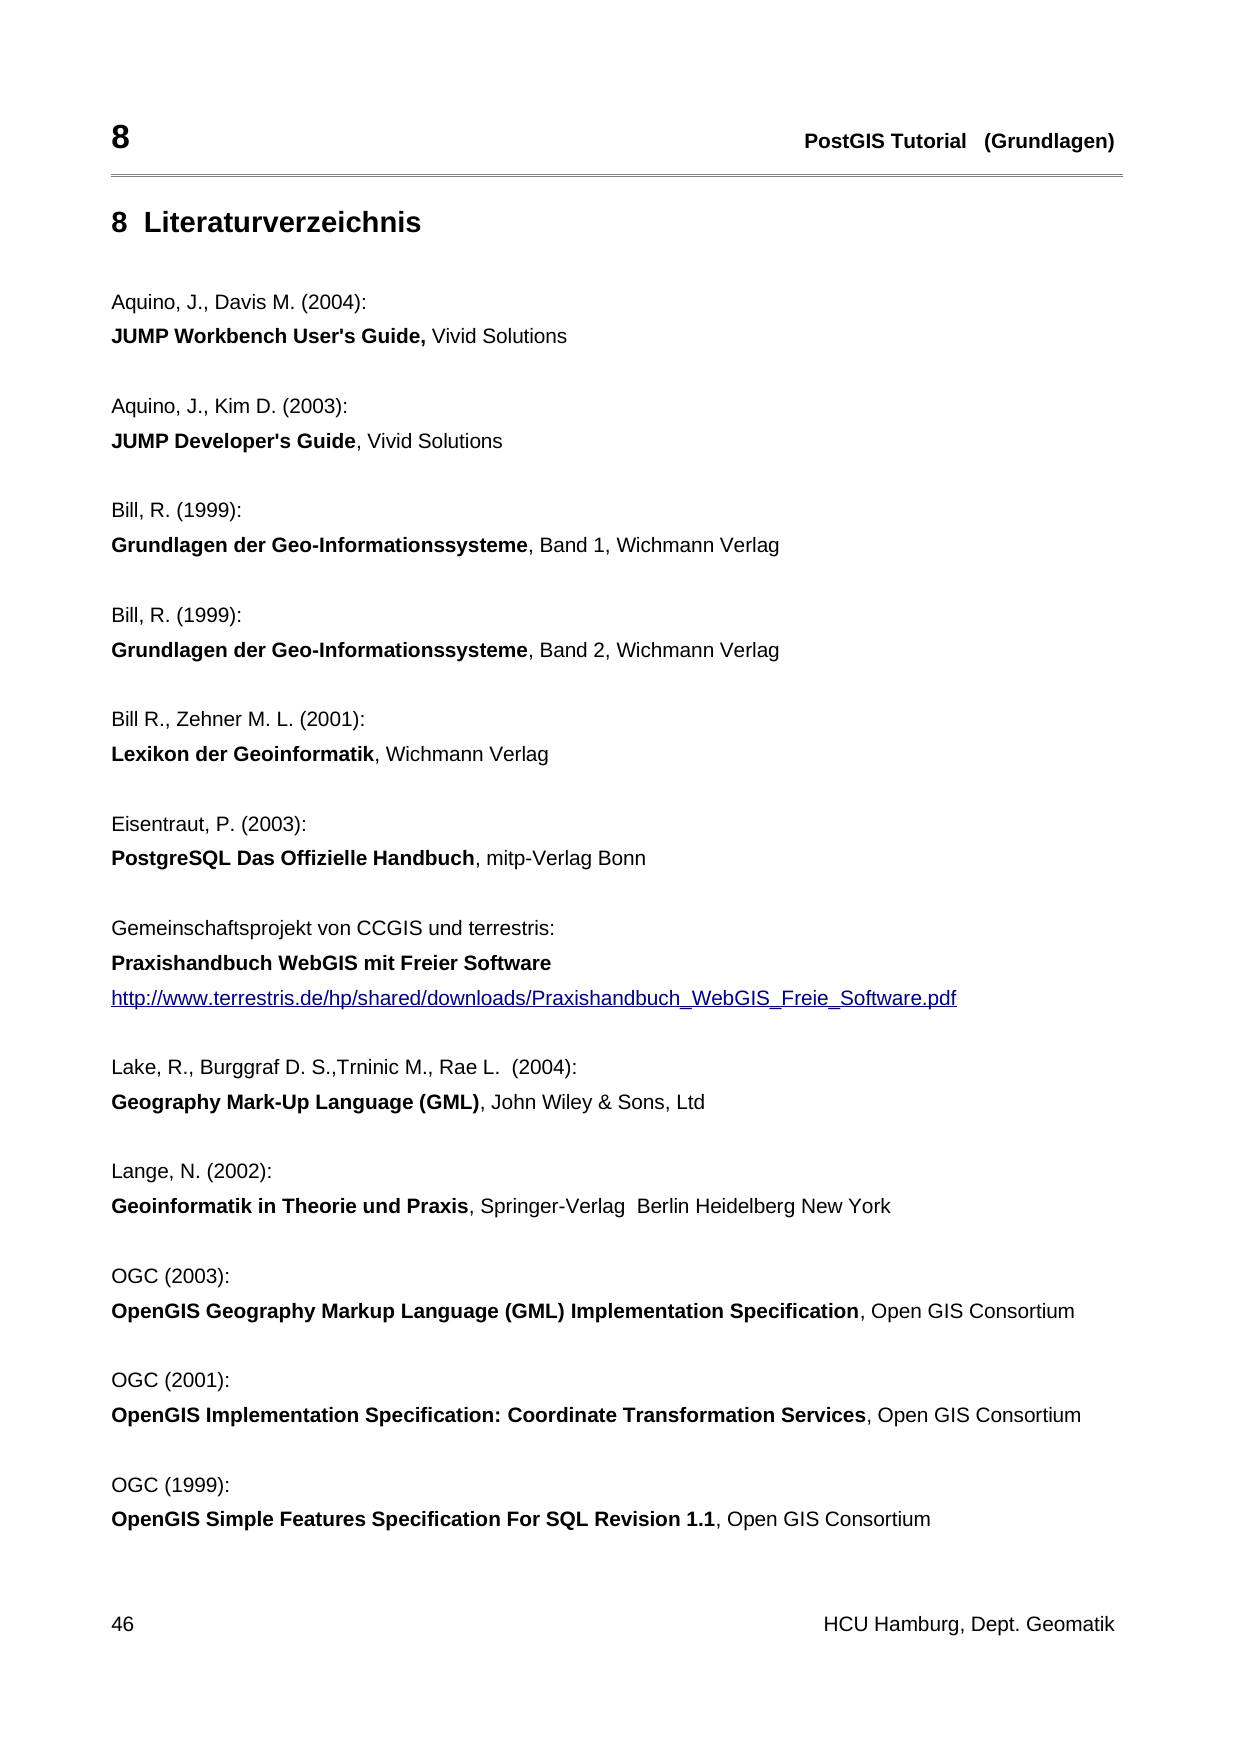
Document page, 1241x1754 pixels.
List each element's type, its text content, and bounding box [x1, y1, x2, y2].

text Praxishandbuch WebGIS mit Freier Software http://www.terrestris.de/hp/shared/downloads/Praxishandbuch_WebGIS_Freie_Software.pdf [111, 951, 1123, 1009]
text PostgreSQL Das Offizielle Handbuch, mitp-Verlag Bonn [111, 847, 1123, 870]
text Geography Mark-Up Language (GML), John Wiley & Sons, Ltd [111, 1091, 1123, 1114]
text Gemeinschaftsprojekt von CCGIS und terrestris: [111, 917, 1123, 940]
text Aquino, J., Davis M. (2004): [111, 290, 1123, 314]
text OGC (2003): [111, 1264, 1123, 1288]
text Bill, R. (1999): [111, 499, 1123, 522]
text Geoinformatik in Theorie und Praxis, Springer-Verlag Berlin Heidelberg New York [111, 1195, 1123, 1218]
text OpenGIS Implementation Specification: Coordinate Transformation Services, Open GIS Consortium [111, 1404, 1123, 1427]
text Eisentraut, P. (2003): [111, 812, 1123, 836]
text Grundlagen der Geo-Informationssysteme, Band 1, Wichmann Verlag [111, 534, 1123, 557]
text JUMP Workbench User's Guide, Vivid Solutions [111, 325, 1123, 348]
text Grundlagen der Geo-Informationssysteme, Band 2, Wichmann Verlag [111, 638, 1123, 662]
text OGC (2001): [111, 1369, 1123, 1392]
text OGC (1999): [111, 1473, 1123, 1497]
text Aquino, J., Kim D. (2003): [111, 395, 1123, 418]
subtitle Literaturverzeichnis [111, 206, 1123, 238]
text OpenGIS Geography Markup Language (GML) Implementation Specification, Open GIS Consortium [111, 1299, 1123, 1323]
text Lexikon der Geoinformatik, Wichmann Verlag [111, 743, 1123, 766]
text Bill, R. (1999): [111, 603, 1123, 627]
text JUMP Developer's Guide, Vivid Solutions [111, 429, 1123, 453]
text OpenGIS Simple Features Specification For SQL Revision 1.1, Open GIS Consortium [111, 1508, 1123, 1531]
text Lake, R., Burggraf D. S.,Trninic M., Rae L. (2004): [111, 1056, 1123, 1079]
text Bill R., Zehner M. L. (2001): [111, 708, 1123, 731]
text Lange, N. (2002): [111, 1160, 1123, 1183]
